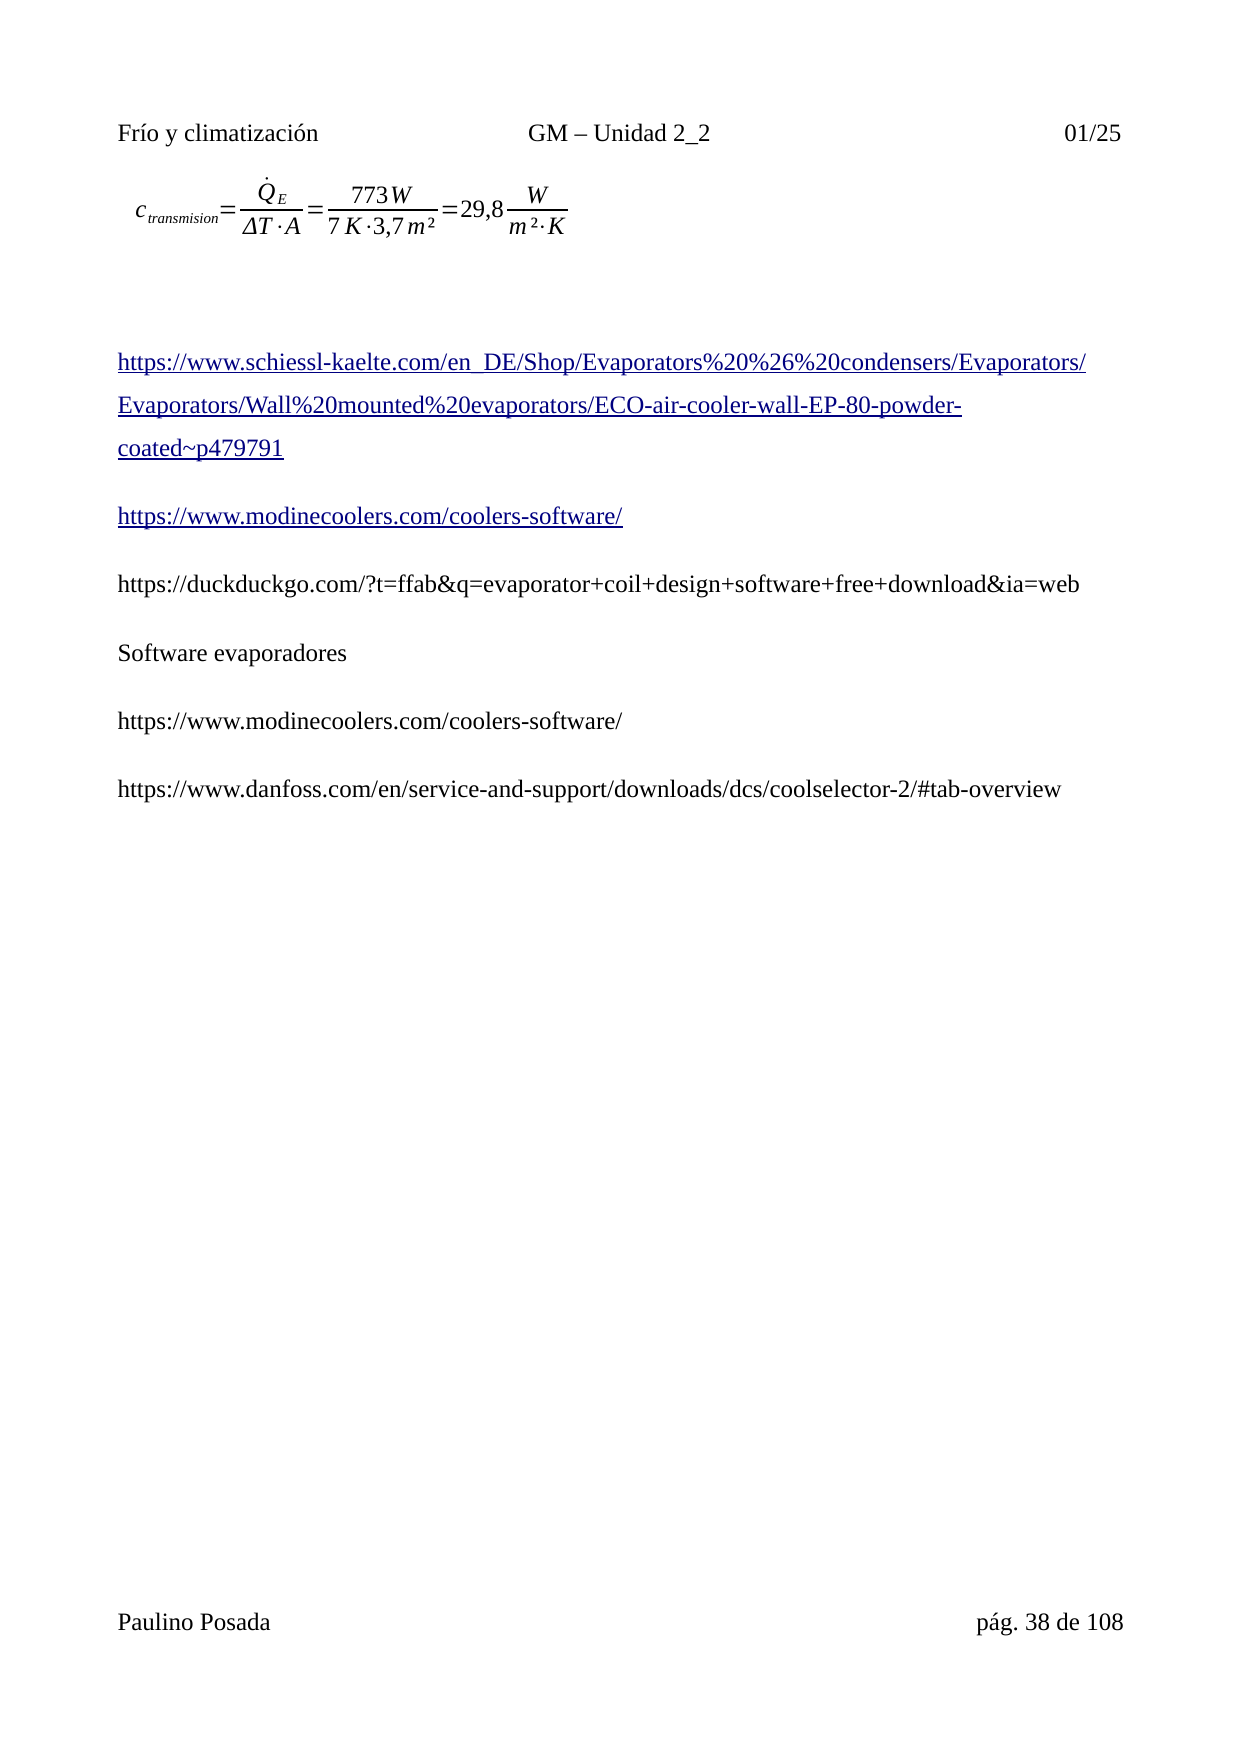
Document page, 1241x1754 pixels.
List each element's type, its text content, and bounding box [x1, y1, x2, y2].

text https://www.schiessl-kaelte.com/en_DE/Shop/Evaporators%20%26%20condensers/Evaporators/Evaporators/Wall%20mounted%20evaporators/ECO-air-cooler-wall-EP-80-powder-coated~p479791 [117, 347, 1123, 462]
text https://www.modinecoolers.com/coolers-software/ [117, 706, 1123, 734]
text Software evaporadores [117, 638, 1123, 666]
text https://www.danfoss.com/en/service-and-support/downloads/dcs/coolselector-2/#tab-overview [117, 774, 1123, 803]
text https://www.modinecoolers.com/coolers-software/ [117, 501, 1123, 530]
text https://duckduckgo.com/?t=ffab&q=evaporator+coil+design+software+free+download&ia=web [117, 569, 1123, 598]
